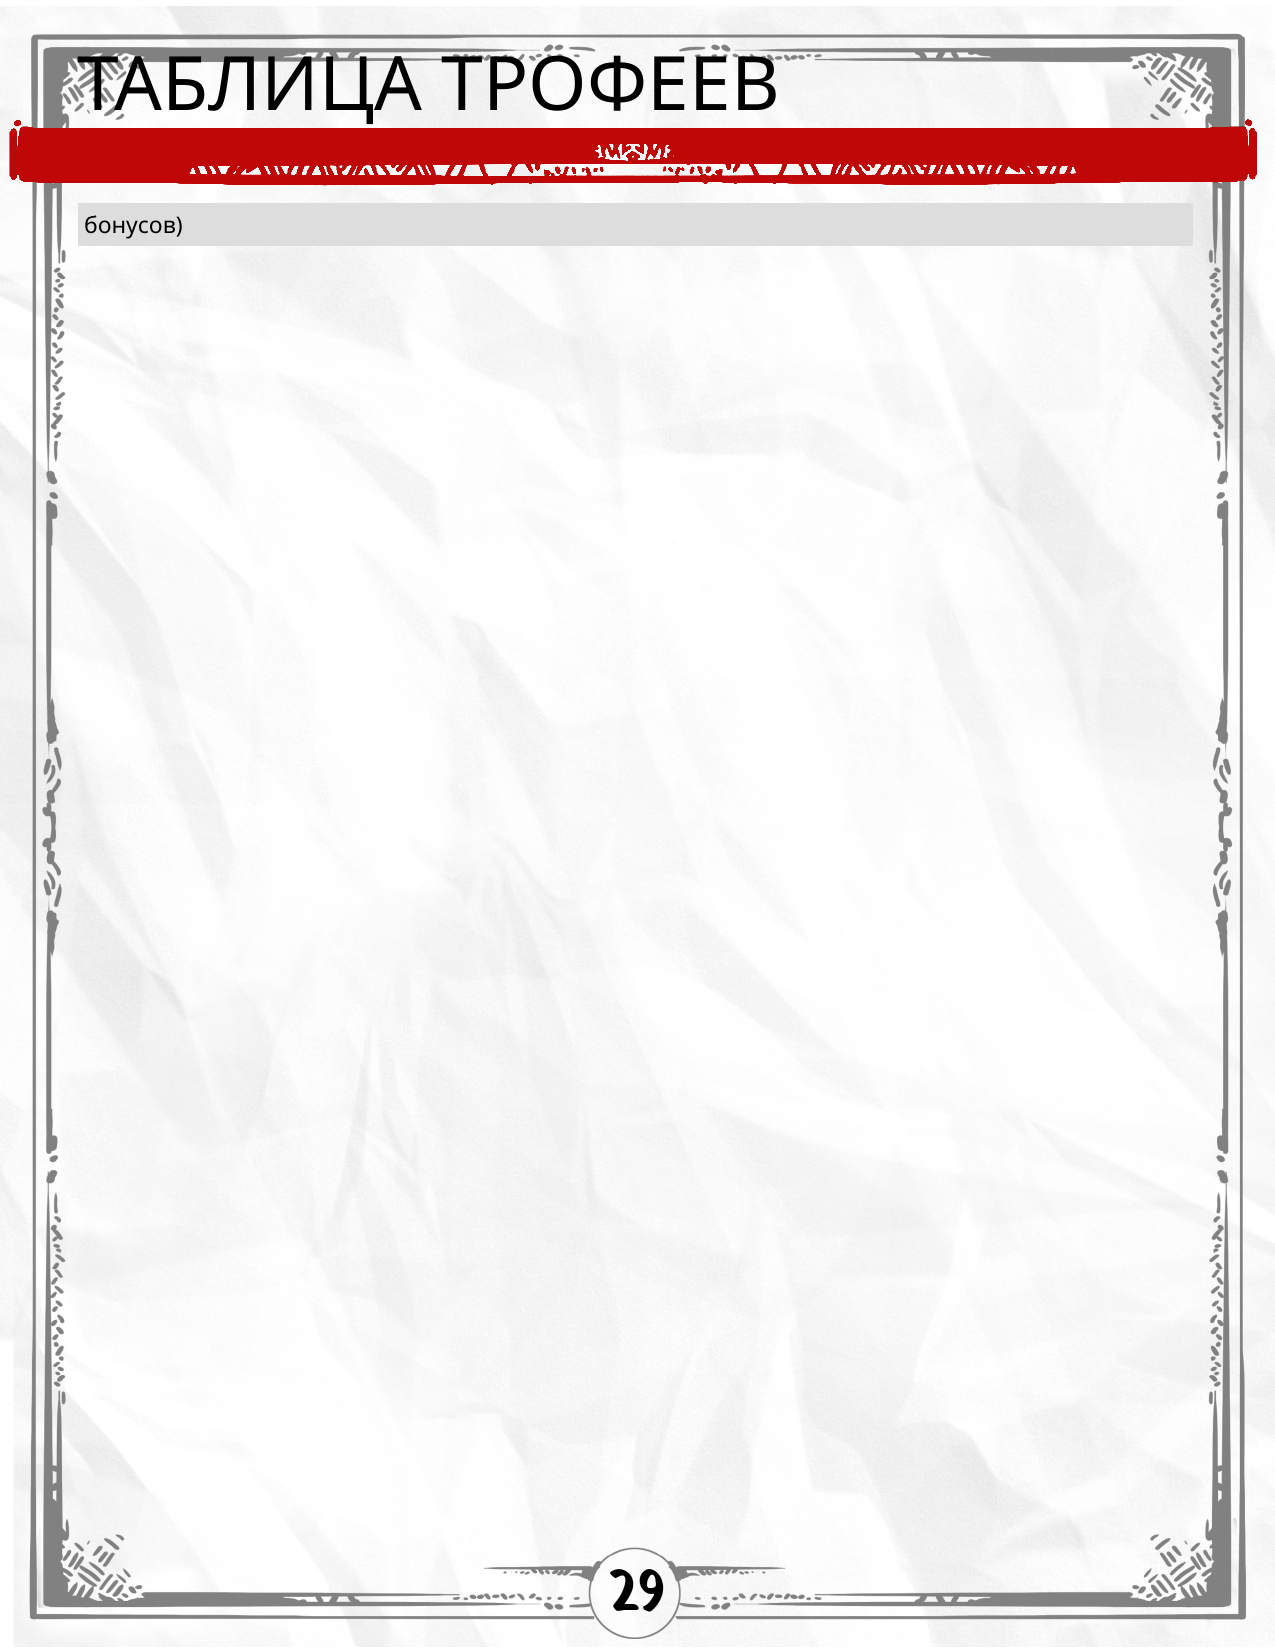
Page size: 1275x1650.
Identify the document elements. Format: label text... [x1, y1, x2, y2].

picture [0, 6, 1275, 1647]
table_cell бонусов) [78, 203, 1193, 246]
